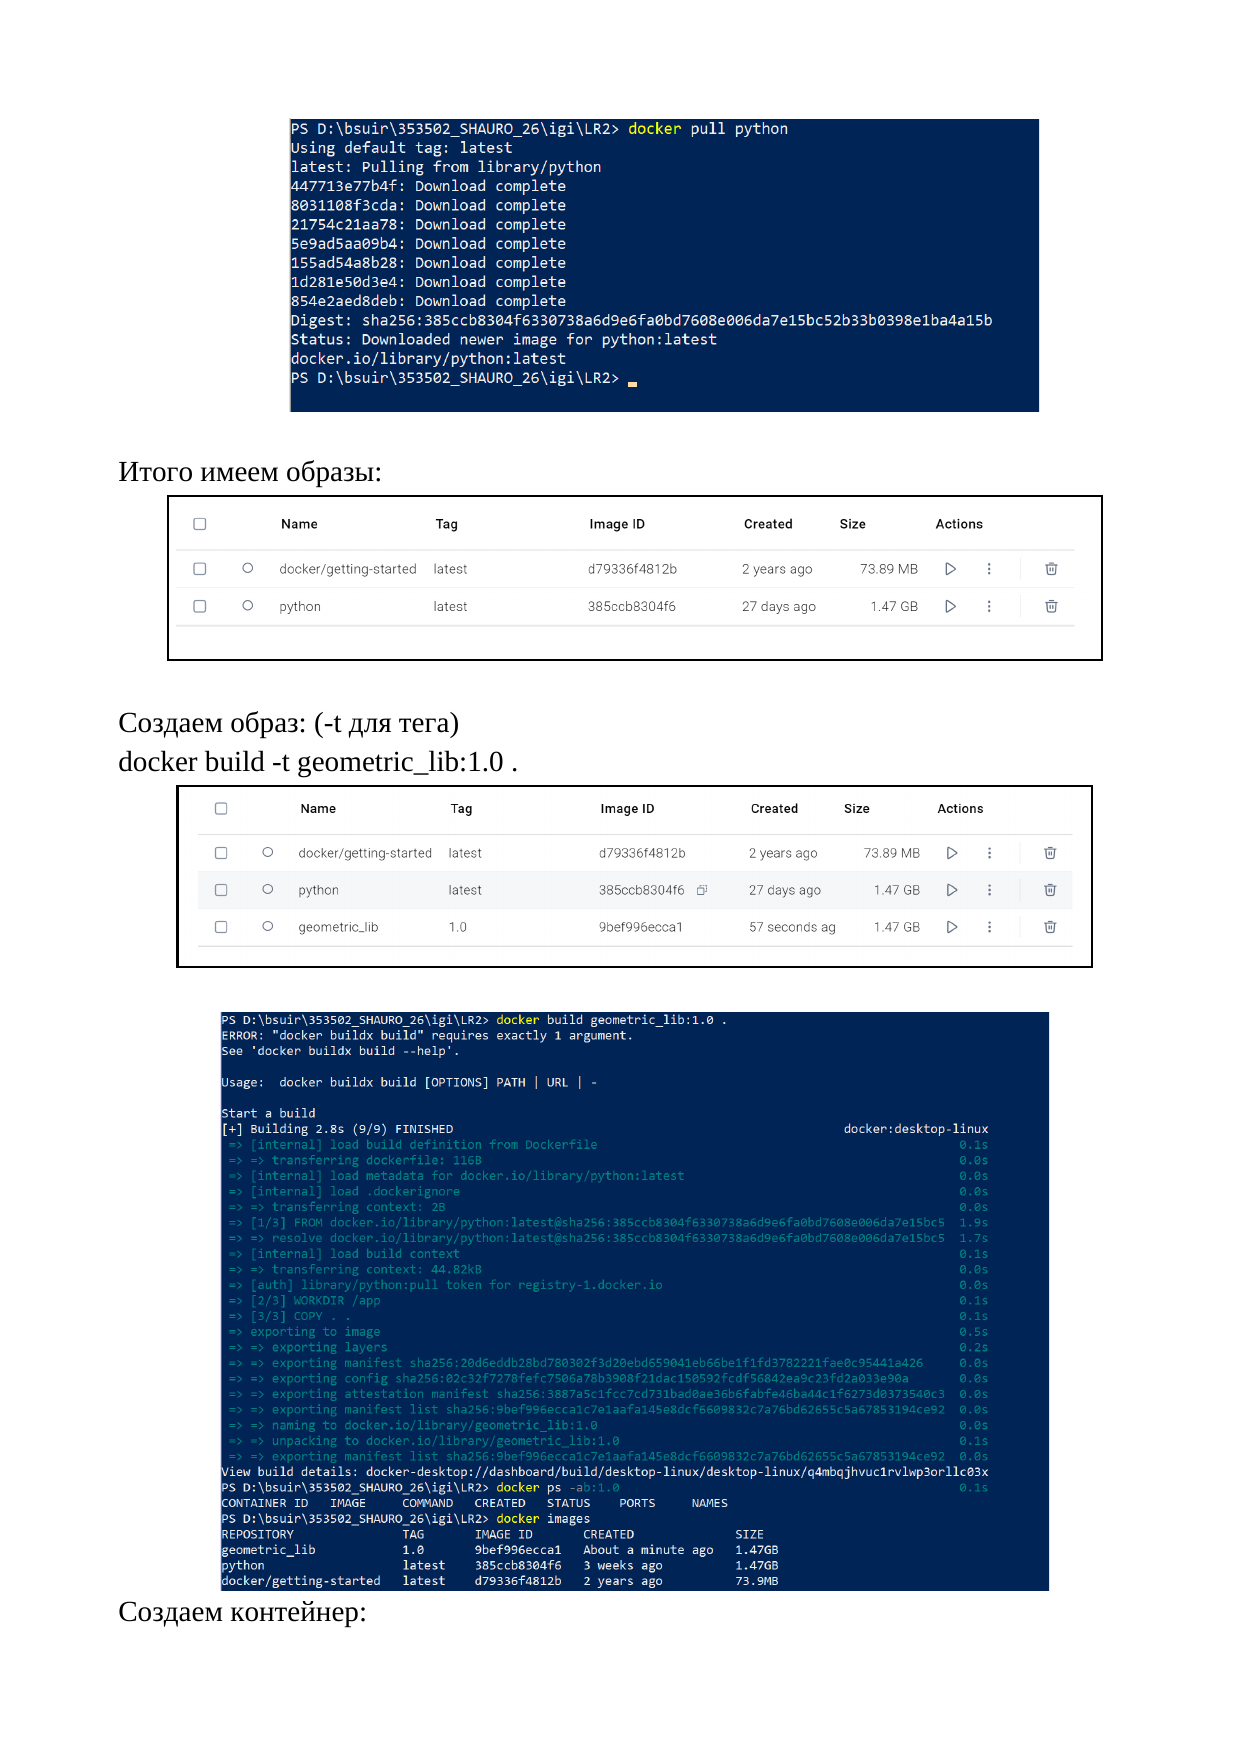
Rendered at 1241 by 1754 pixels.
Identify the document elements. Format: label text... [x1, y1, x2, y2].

picture [179, 787, 1091, 966]
text Создаем образ: (-t для тега) [118, 706, 1152, 739]
text Создаем контейнер: [118, 1594, 1152, 1628]
picture [220, 1012, 1050, 1591]
picture [289, 118, 1040, 412]
text docker build -t geometric_lib:1.0 . [118, 744, 1152, 778]
text Итого имеем образы: [118, 454, 1152, 487]
picture [169, 497, 1101, 659]
